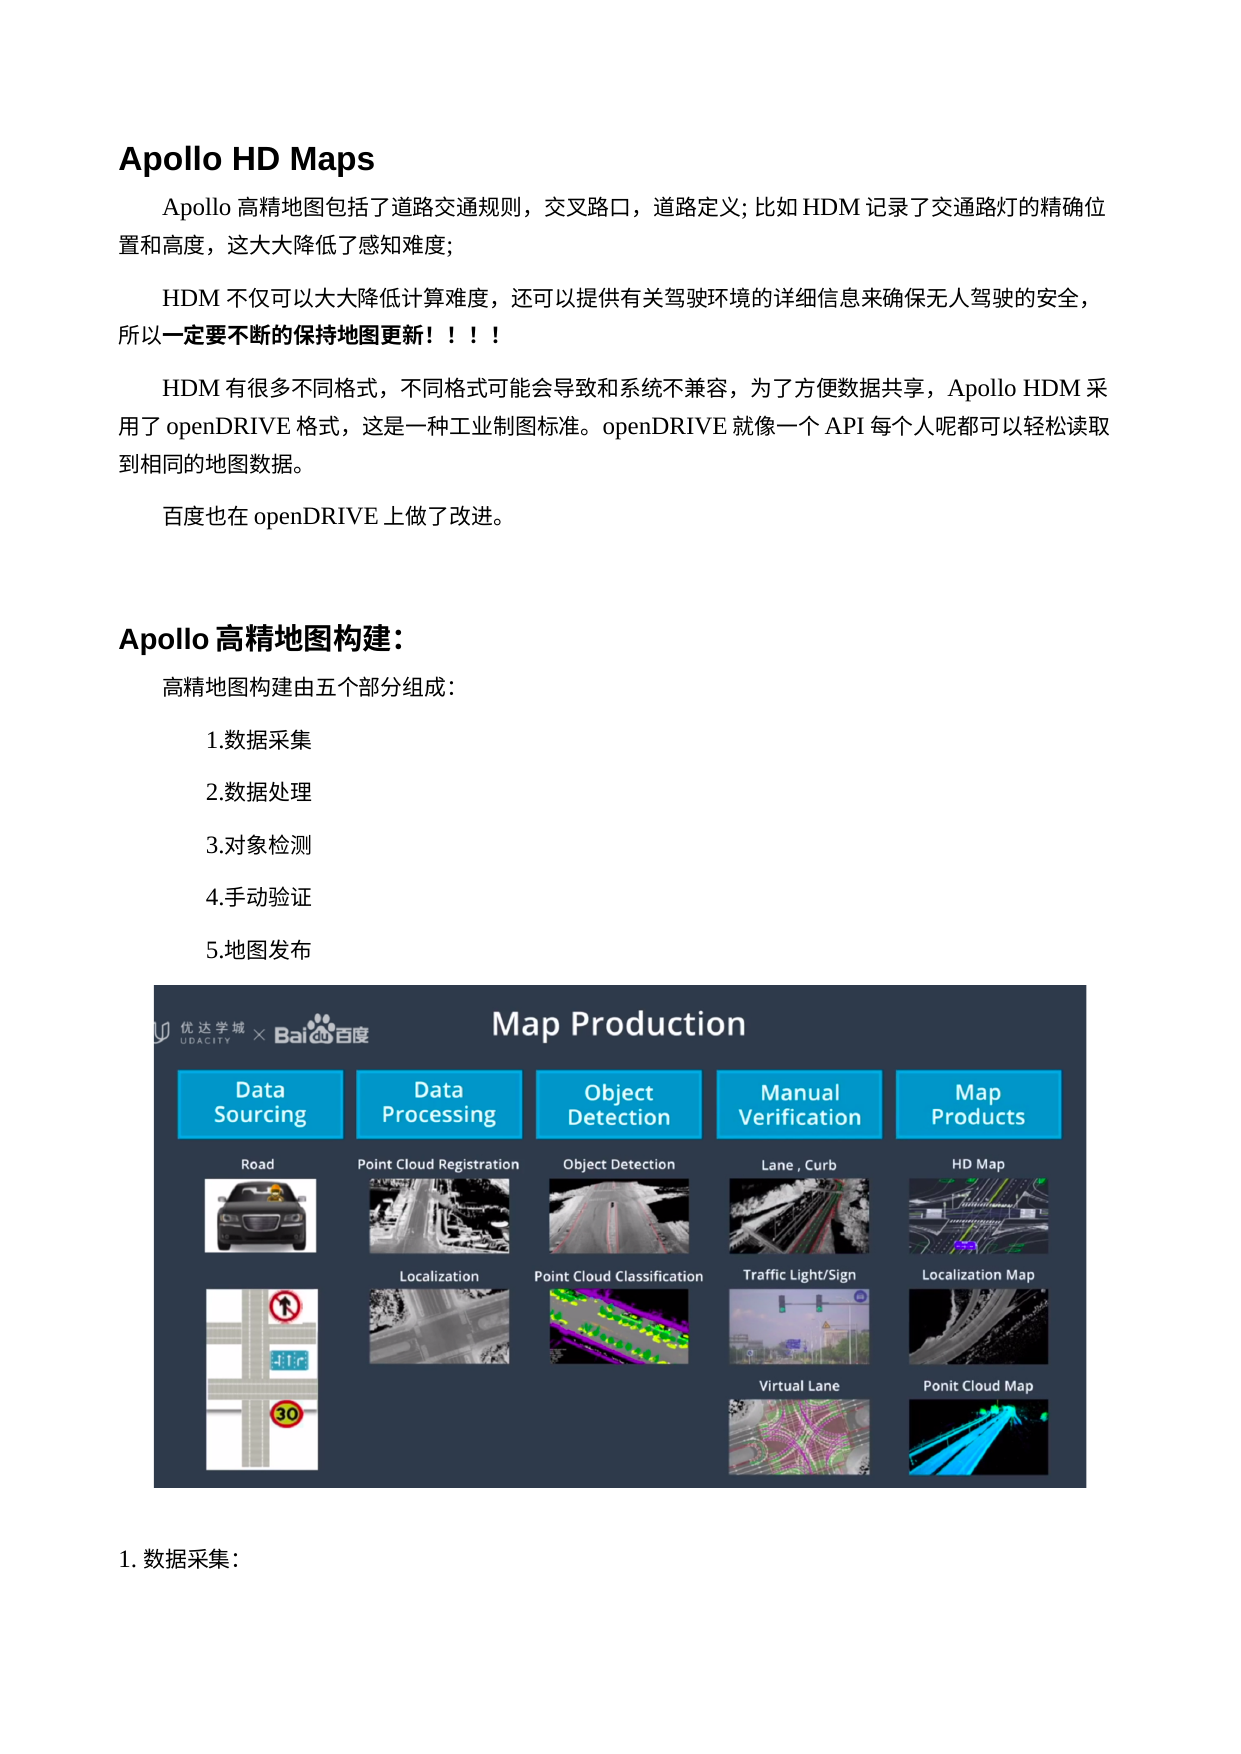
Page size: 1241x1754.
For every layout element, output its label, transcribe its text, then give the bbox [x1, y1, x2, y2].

text 高精地图构建由五个部分组成： [118, 670, 1122, 702]
subtitle Apollo高精地图构建： [118, 615, 1122, 658]
text Apollo 高精地图包括了道路交通规则，交叉路口，道路定义; 比如HDM记录了交通路灯的精确位置和高度，这大大降低了感知难度; [118, 190, 1122, 260]
subtitle Apollo HD Maps [118, 139, 1122, 178]
text 5.地图发布 [118, 933, 1122, 964]
text 2.数据处理 [118, 775, 1122, 807]
text 1.数据采集 [118, 723, 1122, 754]
text 3.对象检测 [118, 828, 1122, 859]
text 百度也在openDRIVE上做了改进。 [118, 499, 1122, 531]
text HDM 不仅可以大大降低计算难度，还可以提供有关驾驶环境的详细信息来确保无人驾驶的安全，所以一定要不断的保持地图更新！！！！ [118, 281, 1122, 350]
picture [153, 985, 1087, 1488]
text 4.手动验证 [118, 880, 1122, 912]
text HDM有很多不同格式，不同格式可能会导致和系统不兼容，为了方便数据共享，Apollo HDM采用了openDRIVE格式，这是一种工业制图标准。openDRIVE就像一个API每个人呢都可以轻松读取到相同的地图数据。 [118, 371, 1122, 478]
text 1. 数据采集： [118, 1542, 1122, 1574]
